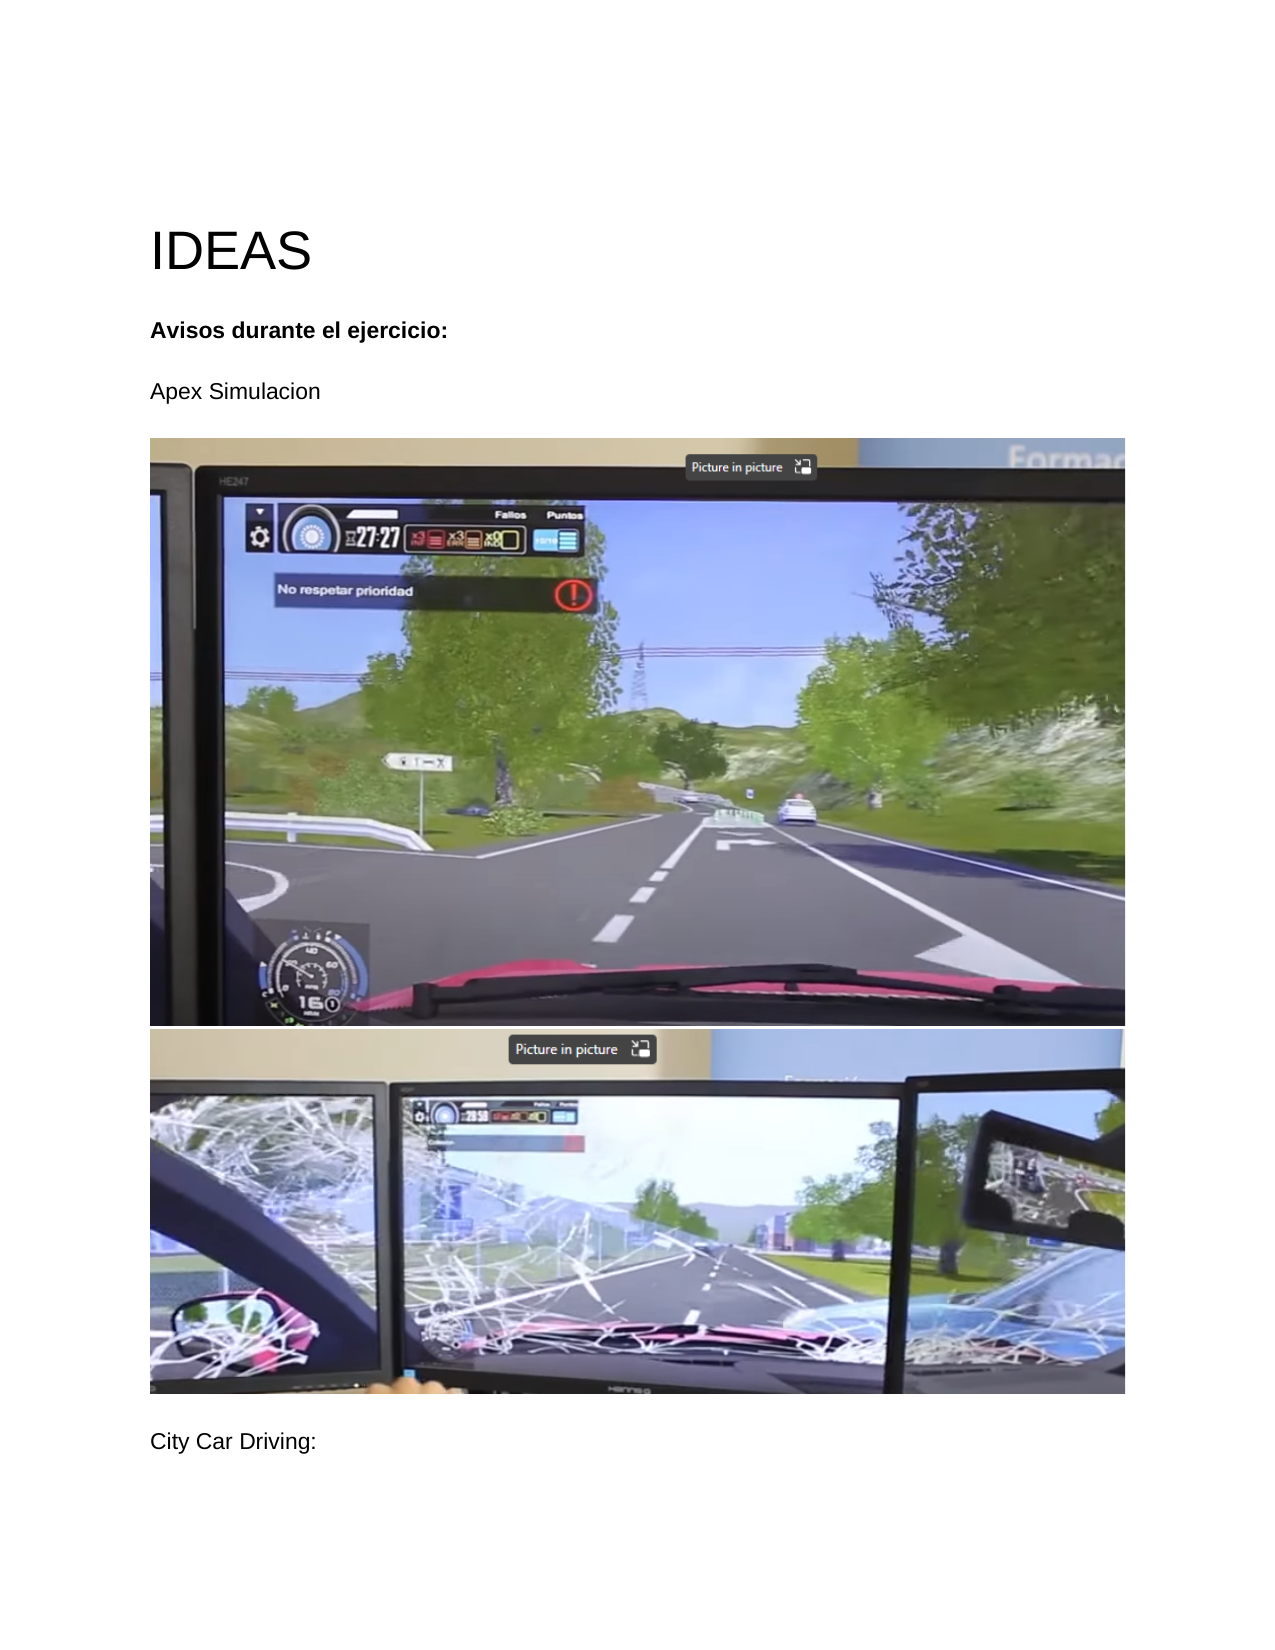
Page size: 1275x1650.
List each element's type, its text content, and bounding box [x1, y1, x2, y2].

picture [150, 1029, 1125, 1394]
title IDEAS [150, 218, 1125, 281]
text Apex Simulacion [150, 378, 1125, 404]
text Avisos durante el ejercicio: [150, 317, 1125, 344]
text City Car Driving: [150, 1428, 1125, 1454]
picture [150, 438, 1125, 1026]
